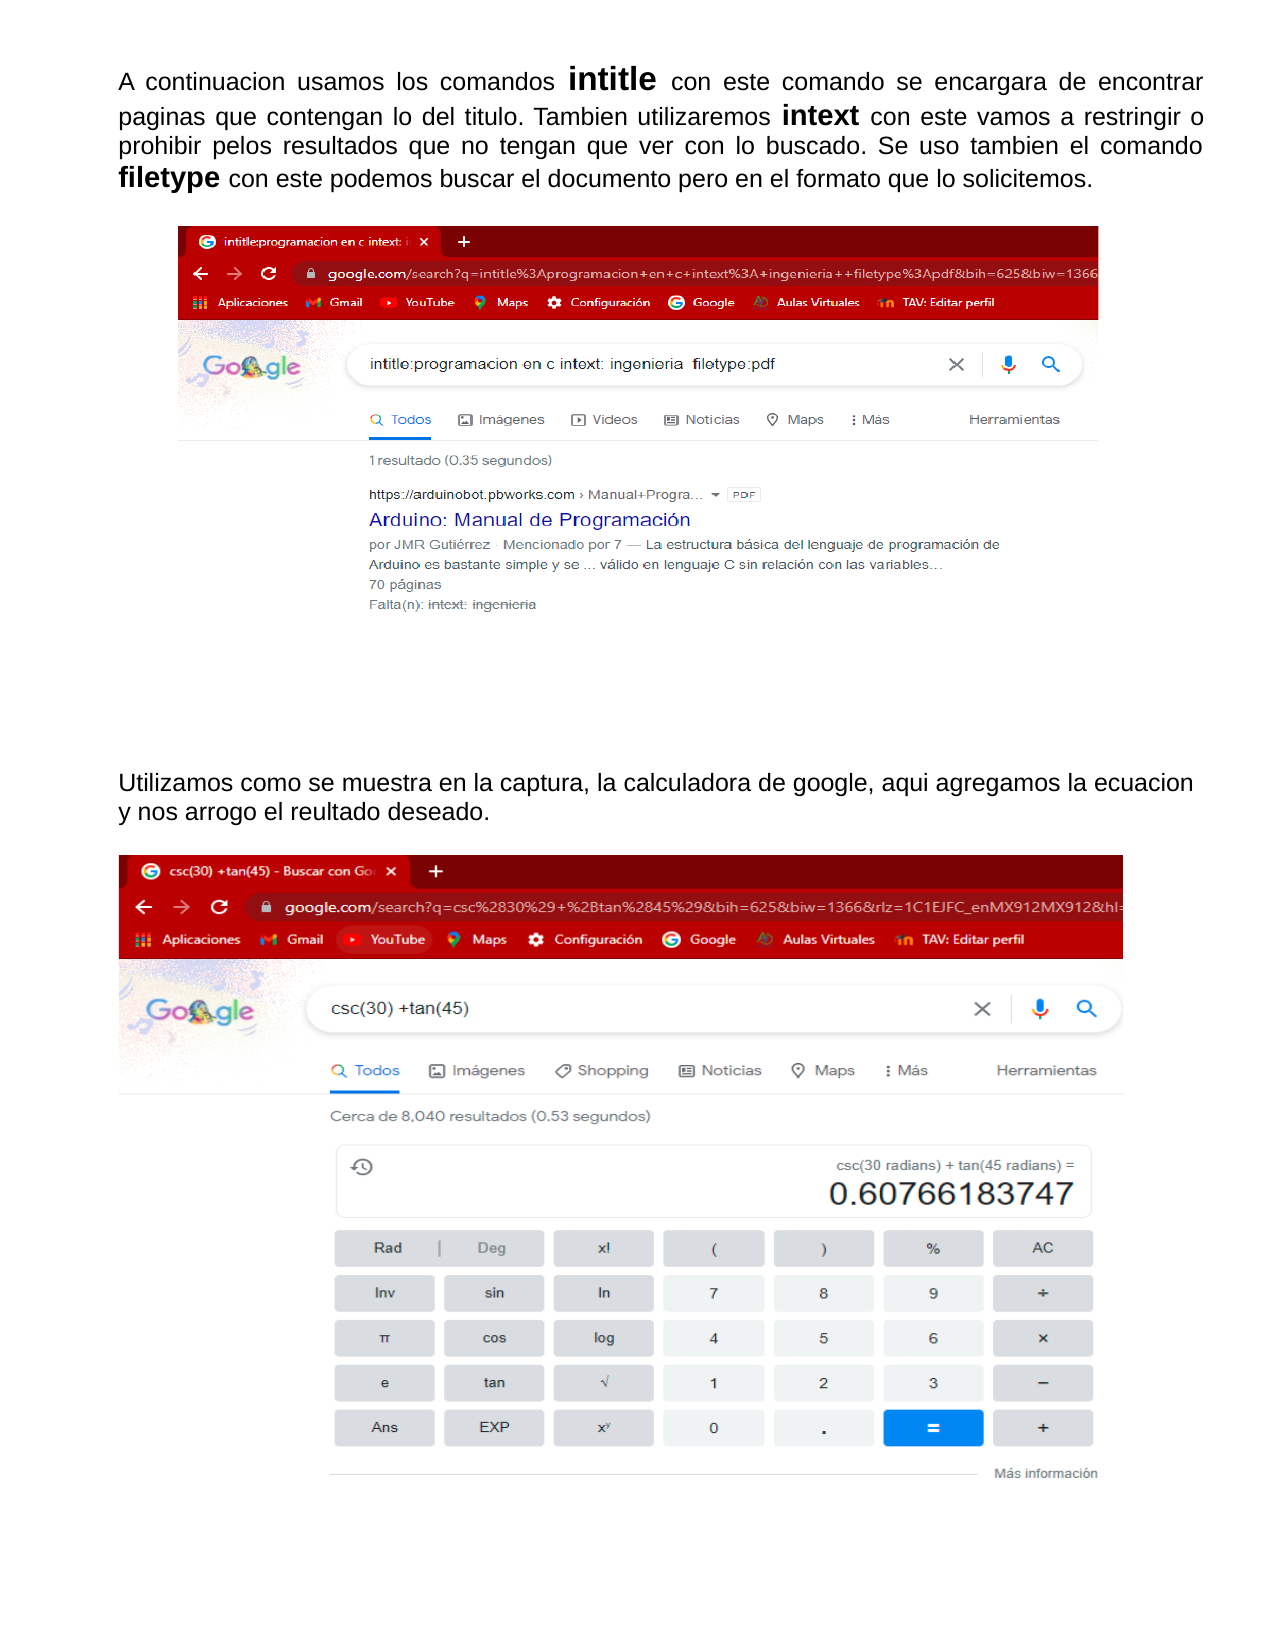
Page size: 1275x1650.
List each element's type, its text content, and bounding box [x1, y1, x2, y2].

text A continuacion usamos los comandos intitle con este comando se encargara de encontrar paginas que contengan lo del titulo. Tambien utilizaremos intext con este vamos a restringir o prohibir pelos resultados que no tengan que ver con lo buscado. Se uso tambien el comando filetype con este podemos buscar el documento pero en el formato que lo solicitemos. [118, 59, 1205, 193]
text Utilizamos como se muestra en la captura, la calculadora de google, aqui agregamos la ecuacion y nos arrogo el reultado deseado. [118, 768, 1205, 826]
text Ut [1099, 682, 1205, 711]
text Ut [118, 682, 178, 711]
